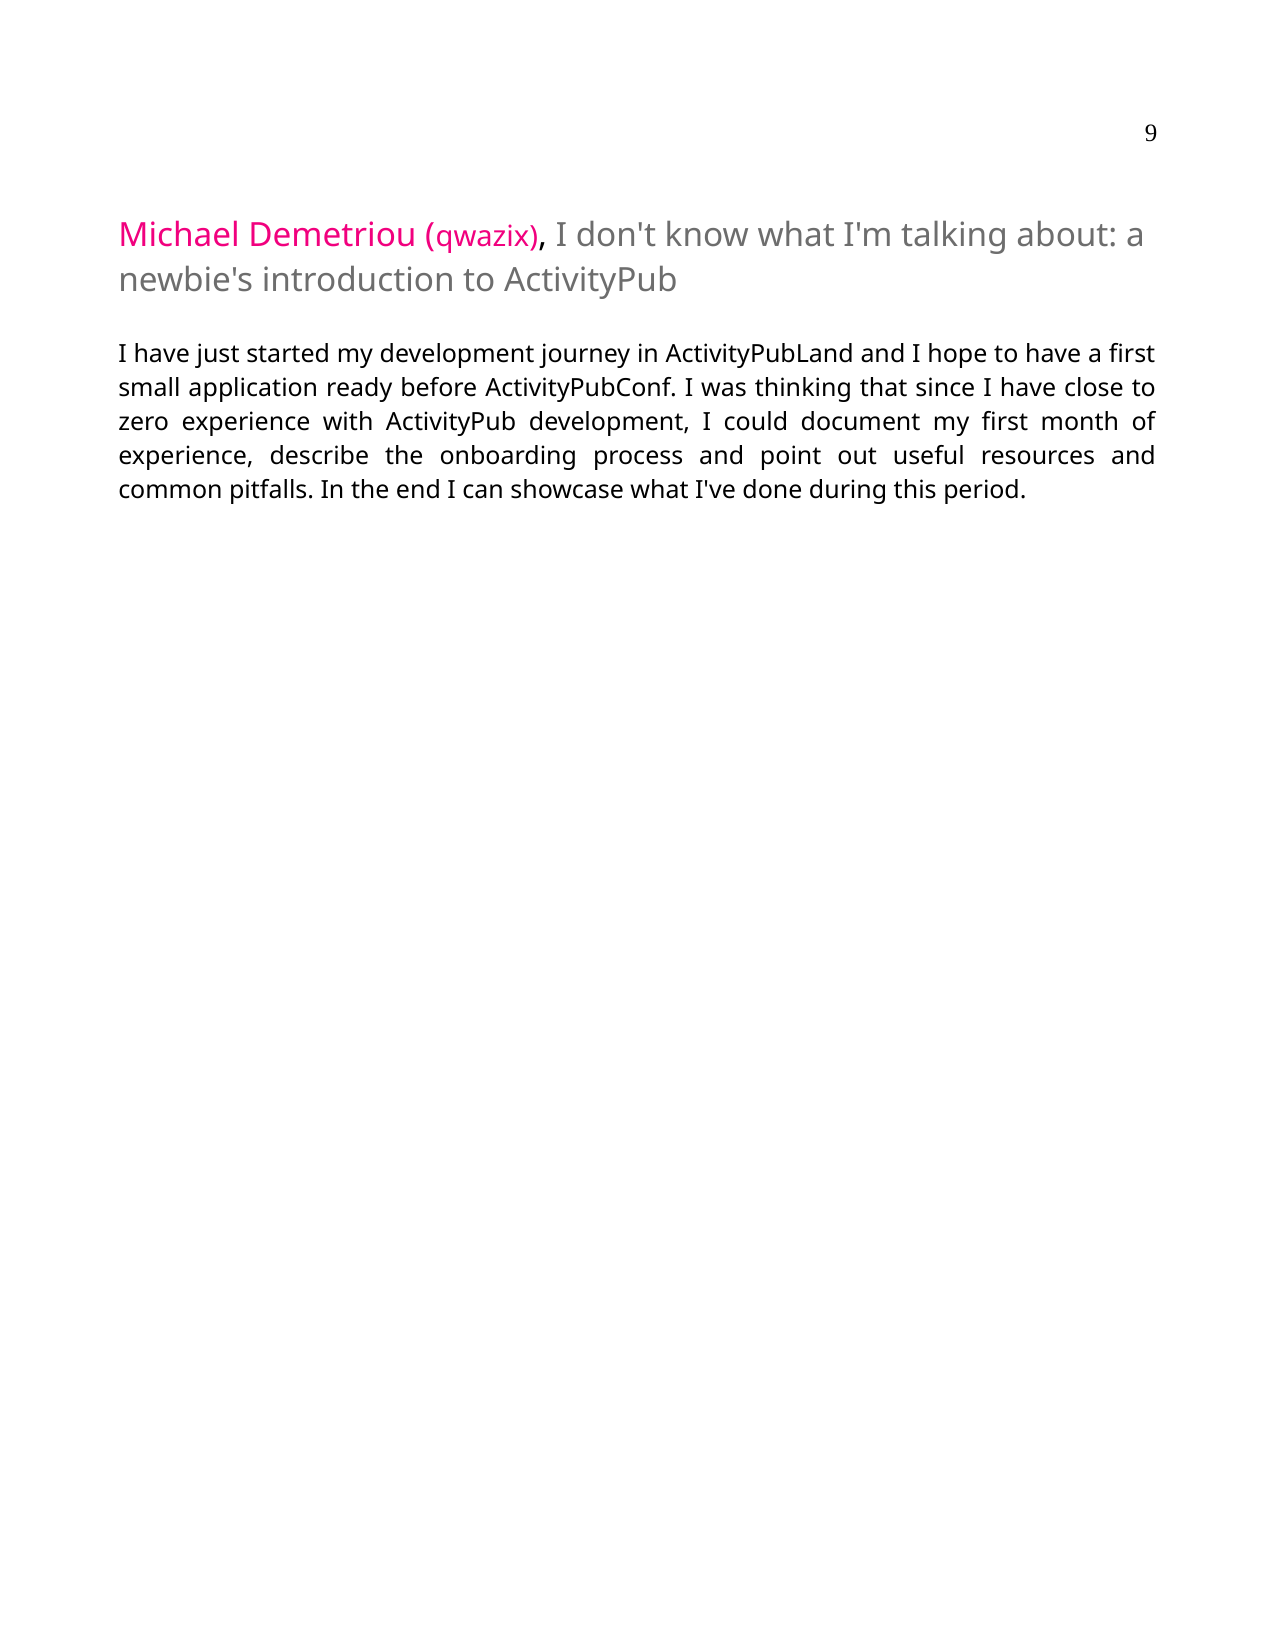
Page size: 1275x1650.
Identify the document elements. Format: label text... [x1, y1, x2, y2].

text I have just started my development journey in ActivityPubLand and I hope to have a first small application ready before ActivityPubConf. I was thinking that since I have close to zero experience with ActivityPub development, I could document my first month of experience, describe the onboarding process and point out useful resources and common pitfalls. In the end I can showcase what I've done during this period. [118, 335, 1157, 506]
text Michael Demetriou (qwazix), I don't know what I'm talking about: a newbie's introduction to ActivityPub [118, 210, 1157, 301]
